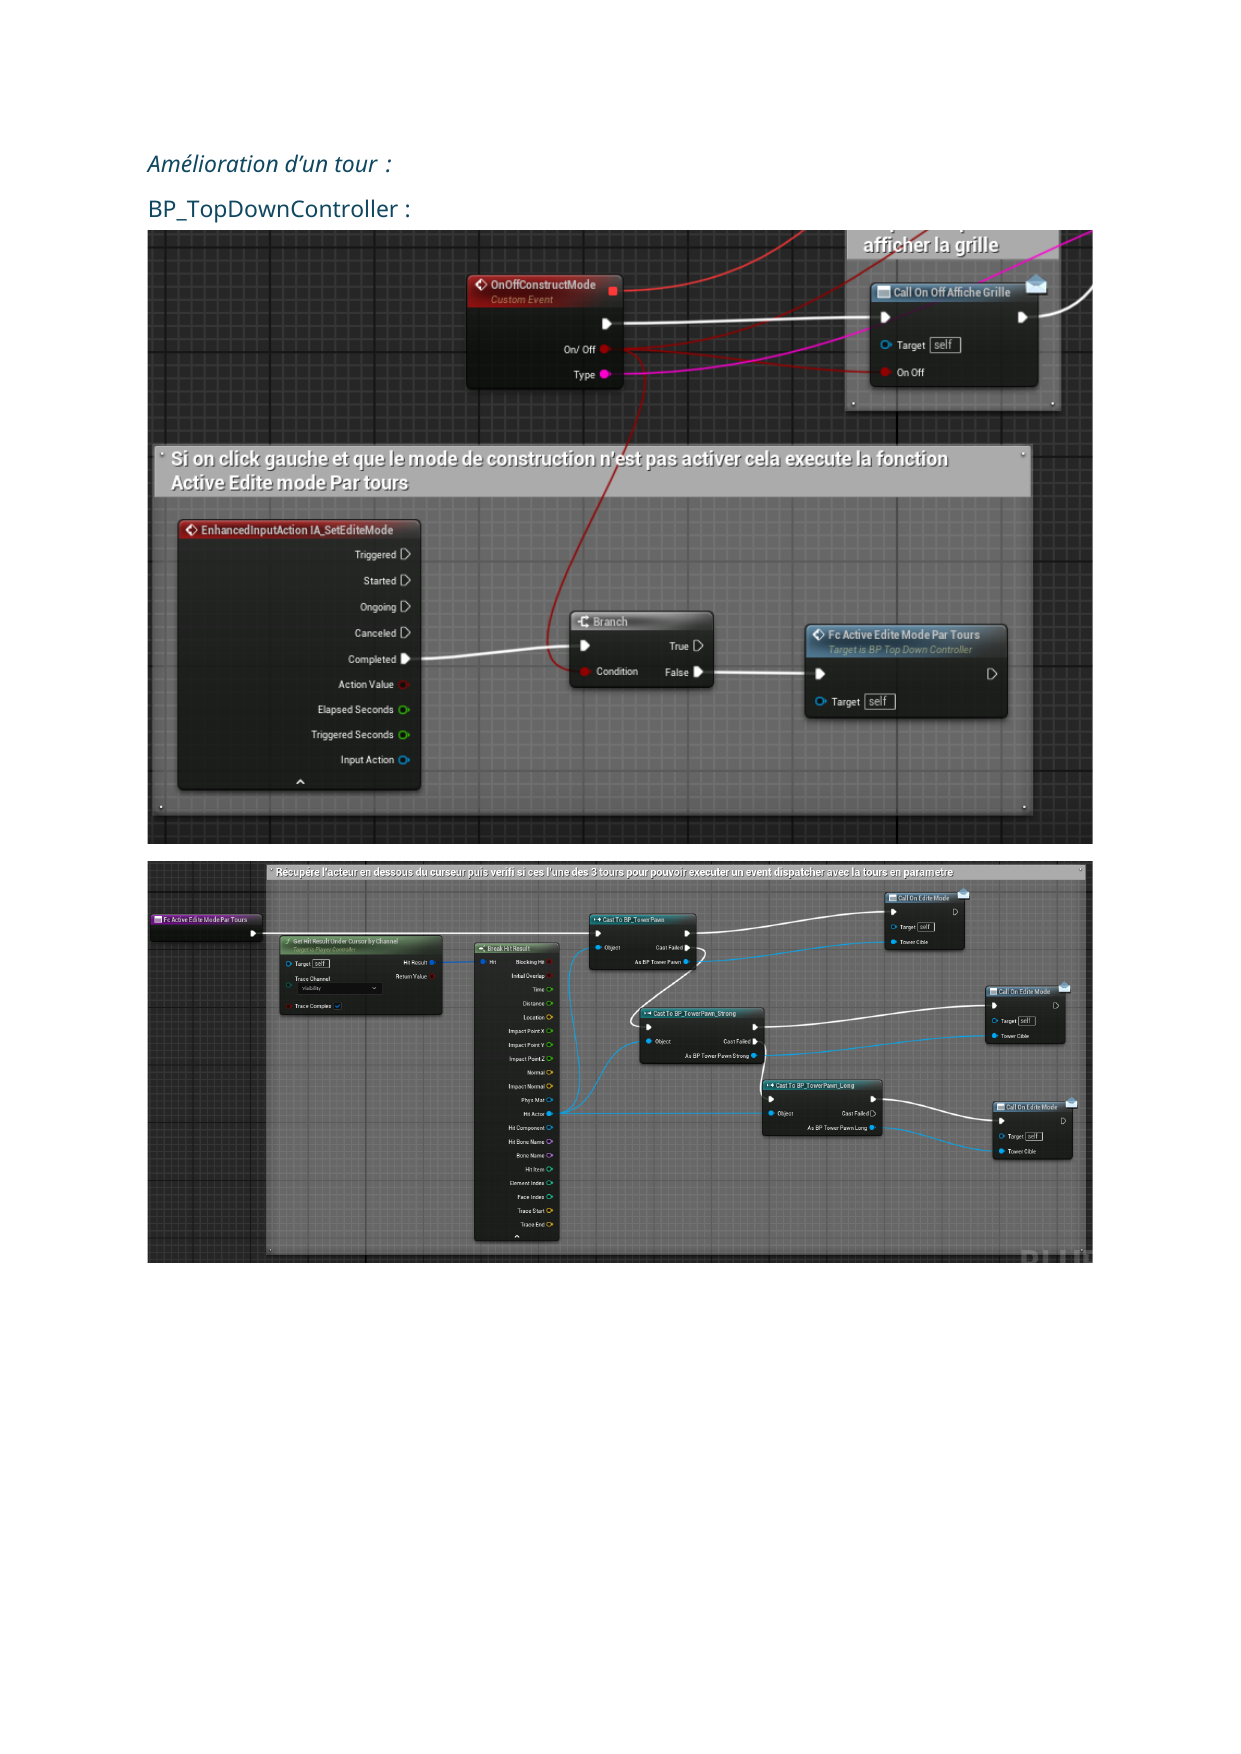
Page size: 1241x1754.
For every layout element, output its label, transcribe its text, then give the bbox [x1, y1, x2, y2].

subtitle Amélioration d’un tour : [148, 148, 1093, 179]
subtitle BP_TopDownController : [148, 193, 1093, 224]
